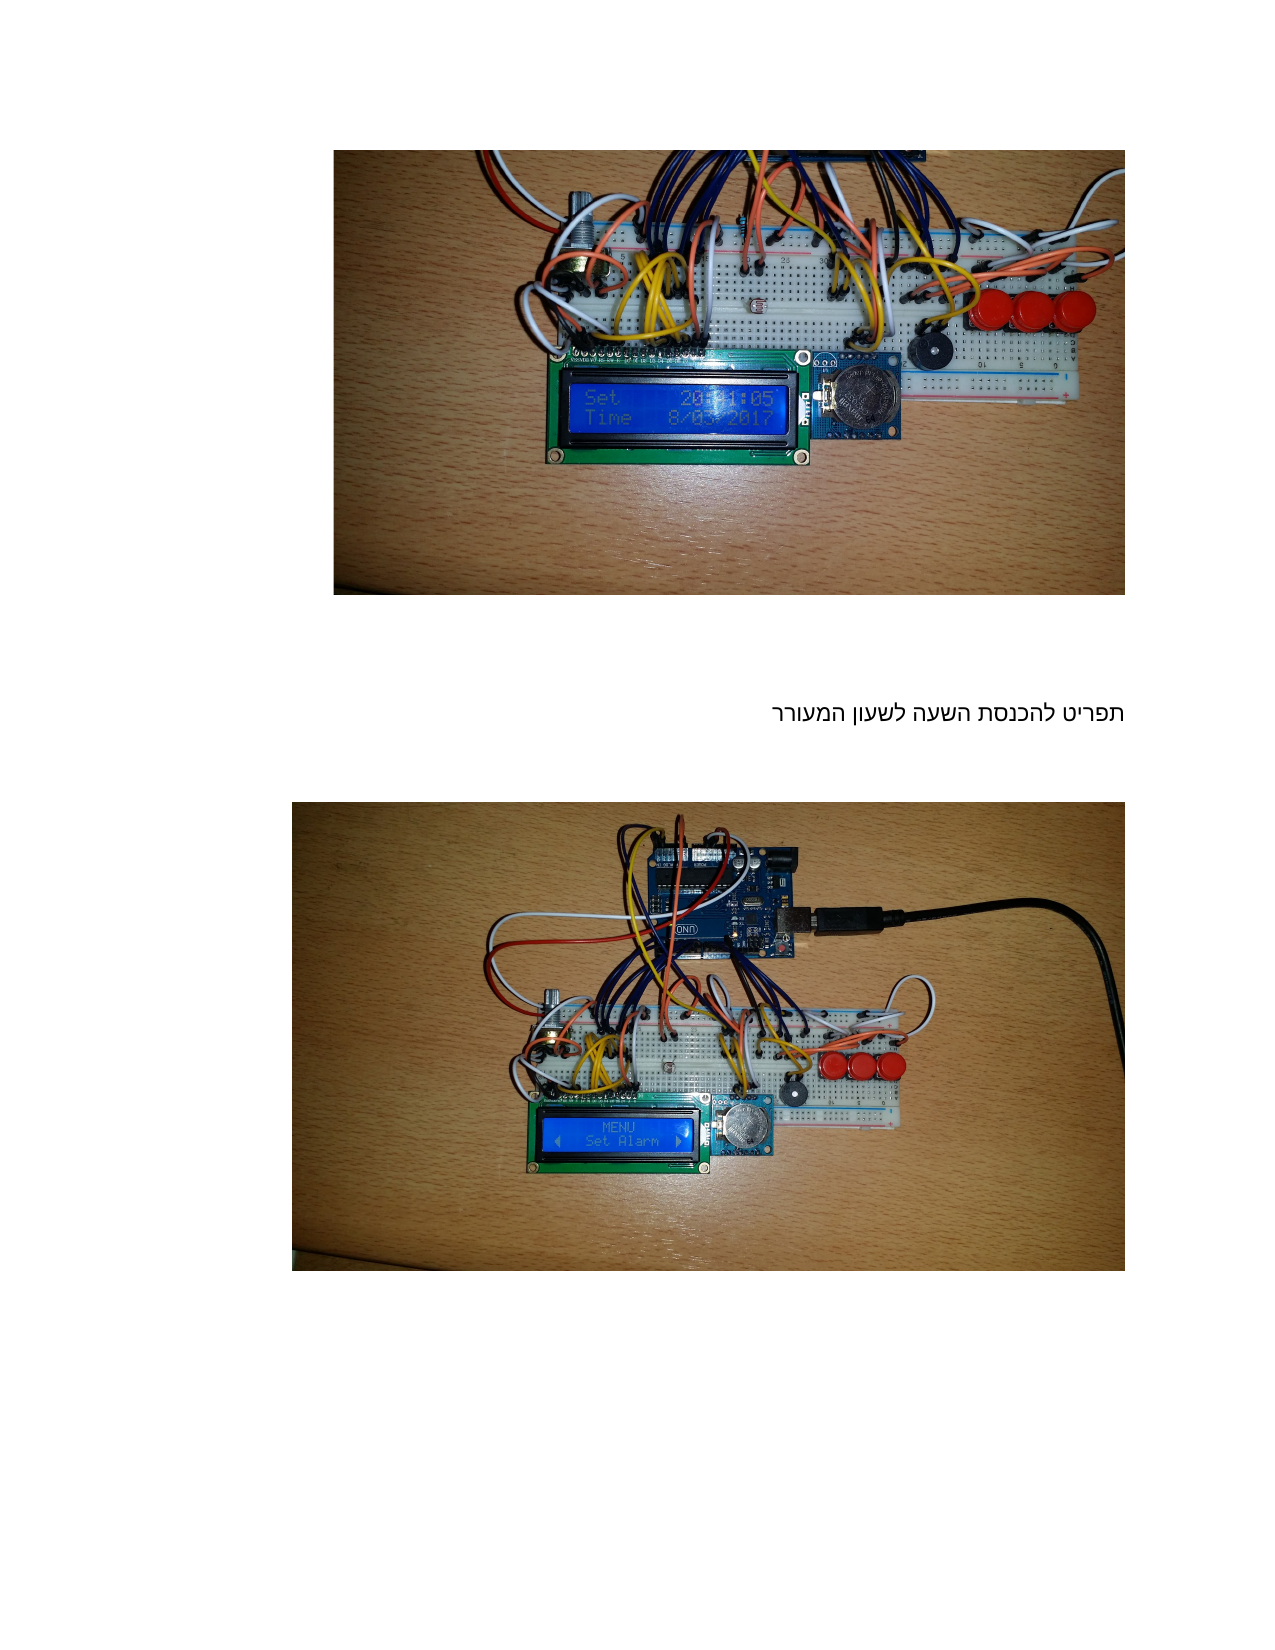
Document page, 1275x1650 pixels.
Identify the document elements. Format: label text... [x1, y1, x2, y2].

text תפריט להכנסת השעה לשעון המעורר [150, 700, 1125, 726]
picture [292, 802, 1125, 1271]
picture [333, 150, 1125, 595]
